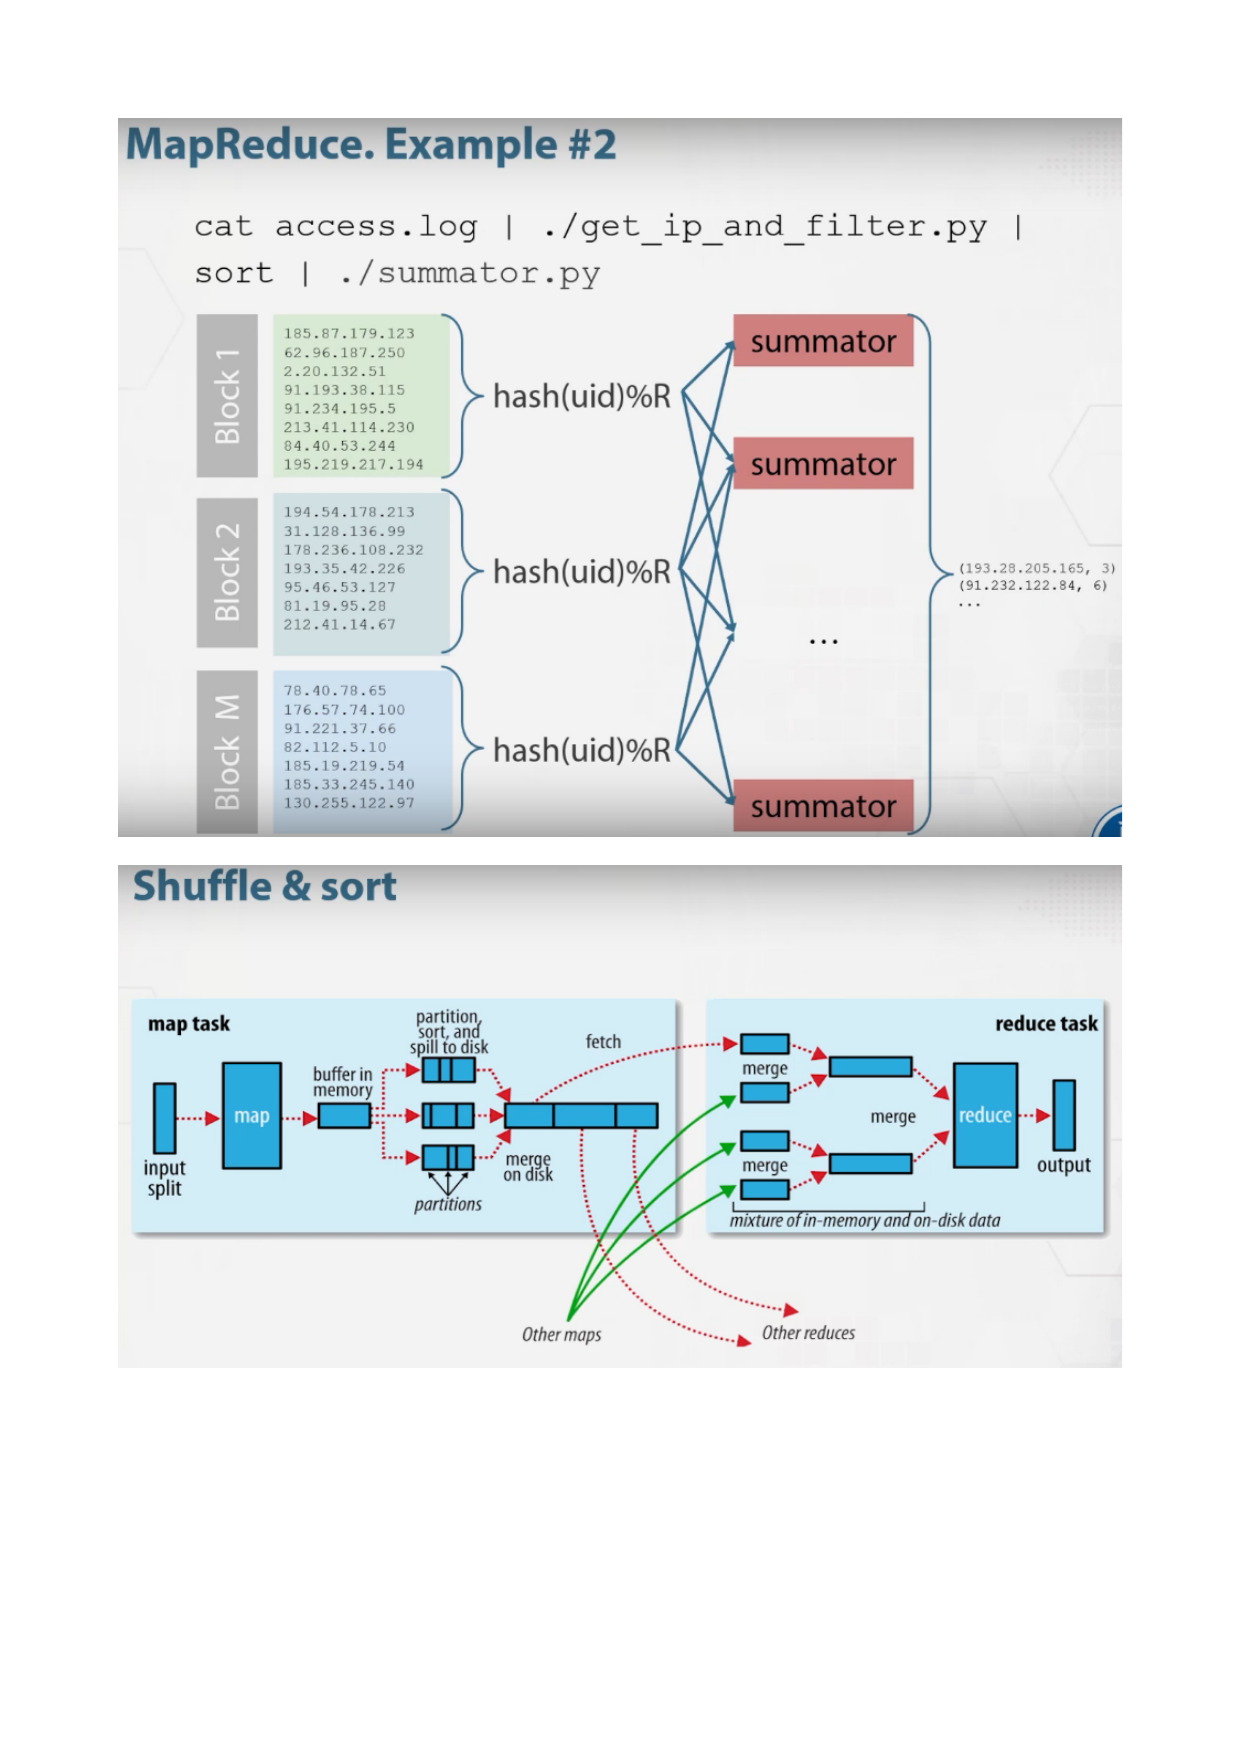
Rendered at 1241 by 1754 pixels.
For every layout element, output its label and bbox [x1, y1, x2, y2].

picture [118, 865, 1123, 1368]
picture [118, 118, 1123, 837]
